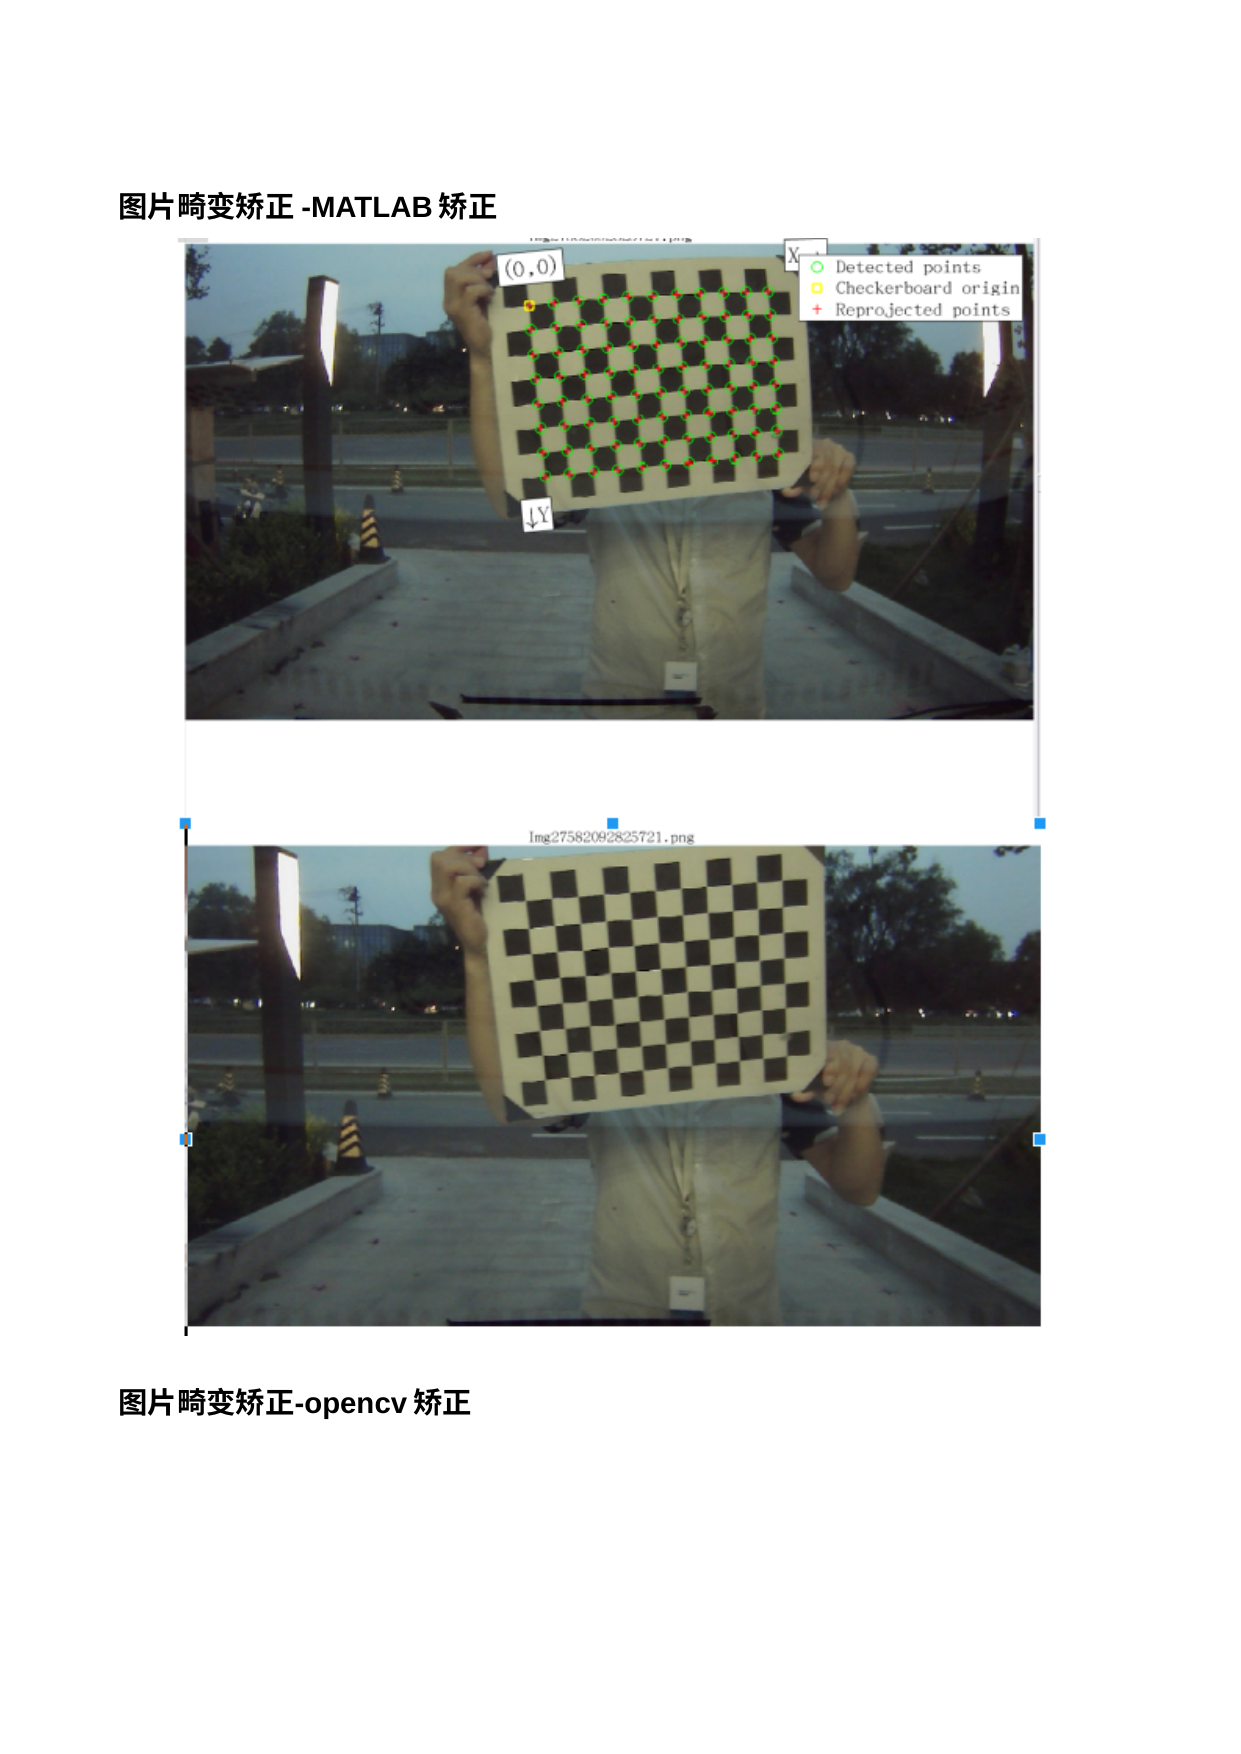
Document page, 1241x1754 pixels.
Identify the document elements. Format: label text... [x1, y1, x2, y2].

subtitle 图片畸变矫正-opencv矫正 [118, 1379, 1122, 1422]
picture [177, 238, 1063, 1336]
subtitle 图片畸变矫正 -MATLAB矫正 [118, 184, 1122, 226]
